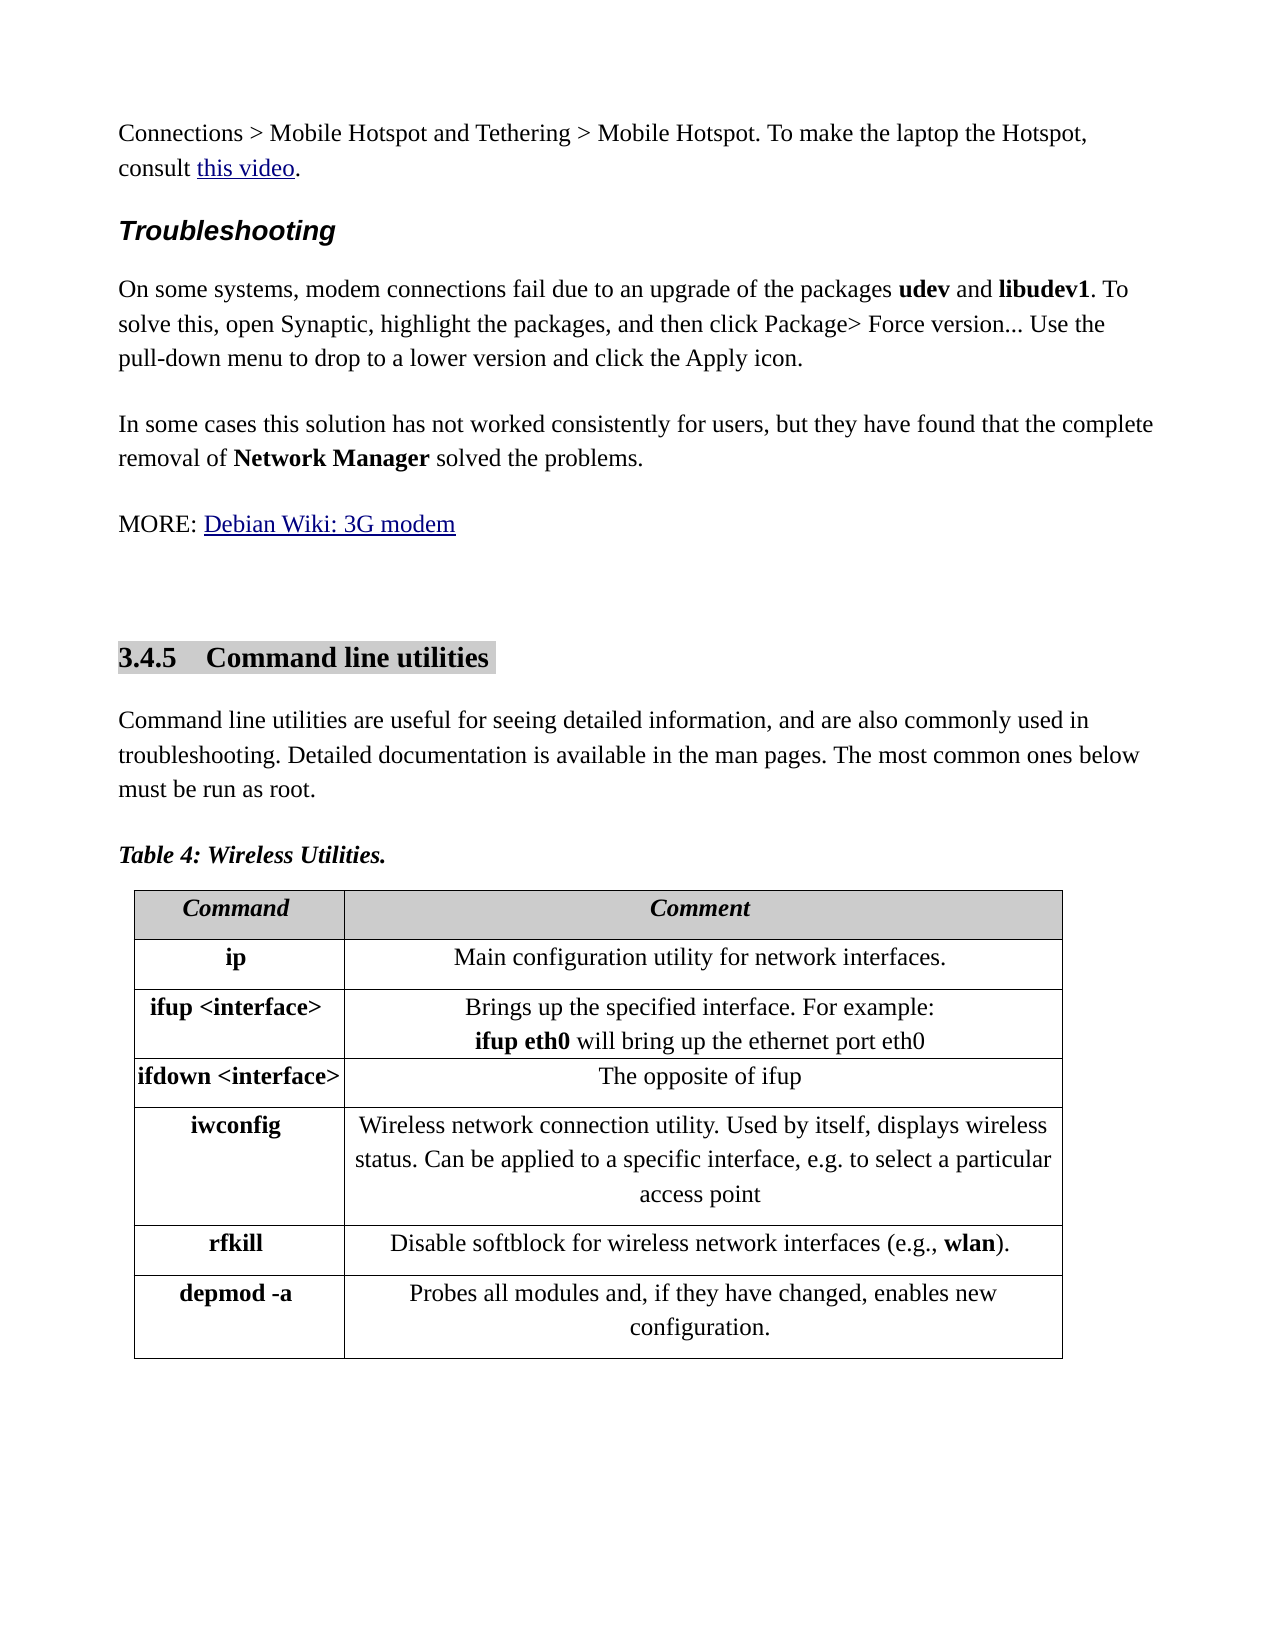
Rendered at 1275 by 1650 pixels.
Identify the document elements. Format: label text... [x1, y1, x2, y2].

subtitle Troubleshooting [118, 214, 1157, 246]
table_cell ifup <interface> [135, 990, 344, 1058]
text MORE: Debian Wiki: 3G modem [118, 509, 1157, 538]
subtitle 3.4.5 Command line utilities [496, 641, 1138, 674]
text Table 4: Wireless Utilities. [118, 840, 1157, 869]
table_cell Wireless network connection utility. Used by itself, displays wireless status. Can be applied to a specific interface, e.g. to select a particular access point [345, 1108, 1062, 1225]
table_cell rfkill [135, 1226, 344, 1274]
table_cell ip [135, 940, 344, 989]
table_cell iwconfig [135, 1108, 344, 1225]
table_cell Main configuration utility for network interfaces. [345, 940, 1062, 989]
text Command line utilities are useful for seeing detailed information, and are also commonly used in troubleshooting. Detailed documentation is available in the man pages. The most common ones below must be run as root. [118, 705, 1157, 803]
table_cell ifdown <interface> [135, 1059, 344, 1107]
text On some systems, modem connections fail due to an upgrade of the packages udev and libudev1. To solve this, open Synaptic, highlight the packages, and then click Package> Force version... Use the pull-down menu to drop to a lower version and click the Apply icon. [118, 274, 1157, 372]
table_cell Brings up the specified interface. For example: ifup eth0 will bring up the ethernet port eth0 [345, 990, 1062, 1058]
table_cell Probes all modules and, if they have changed, enables new configuration. [345, 1276, 1062, 1358]
table_header Comment [345, 891, 1062, 939]
text In some cases this solution has not worked consistently for users, but they have found that the complete removal of Network Manager solved the problems. [118, 409, 1157, 472]
text Connections > Mobile Hotspot and Tethering > Mobile Hotspot. To make the laptop the Hotspot, consult this video. [118, 118, 1157, 181]
table_cell Disable softblock for wireless network interfaces (e.g., wlan). [345, 1226, 1062, 1274]
table_header Command [135, 891, 344, 939]
table_cell The opposite of ifup [345, 1059, 1062, 1107]
table_cell depmod -a [135, 1276, 344, 1358]
